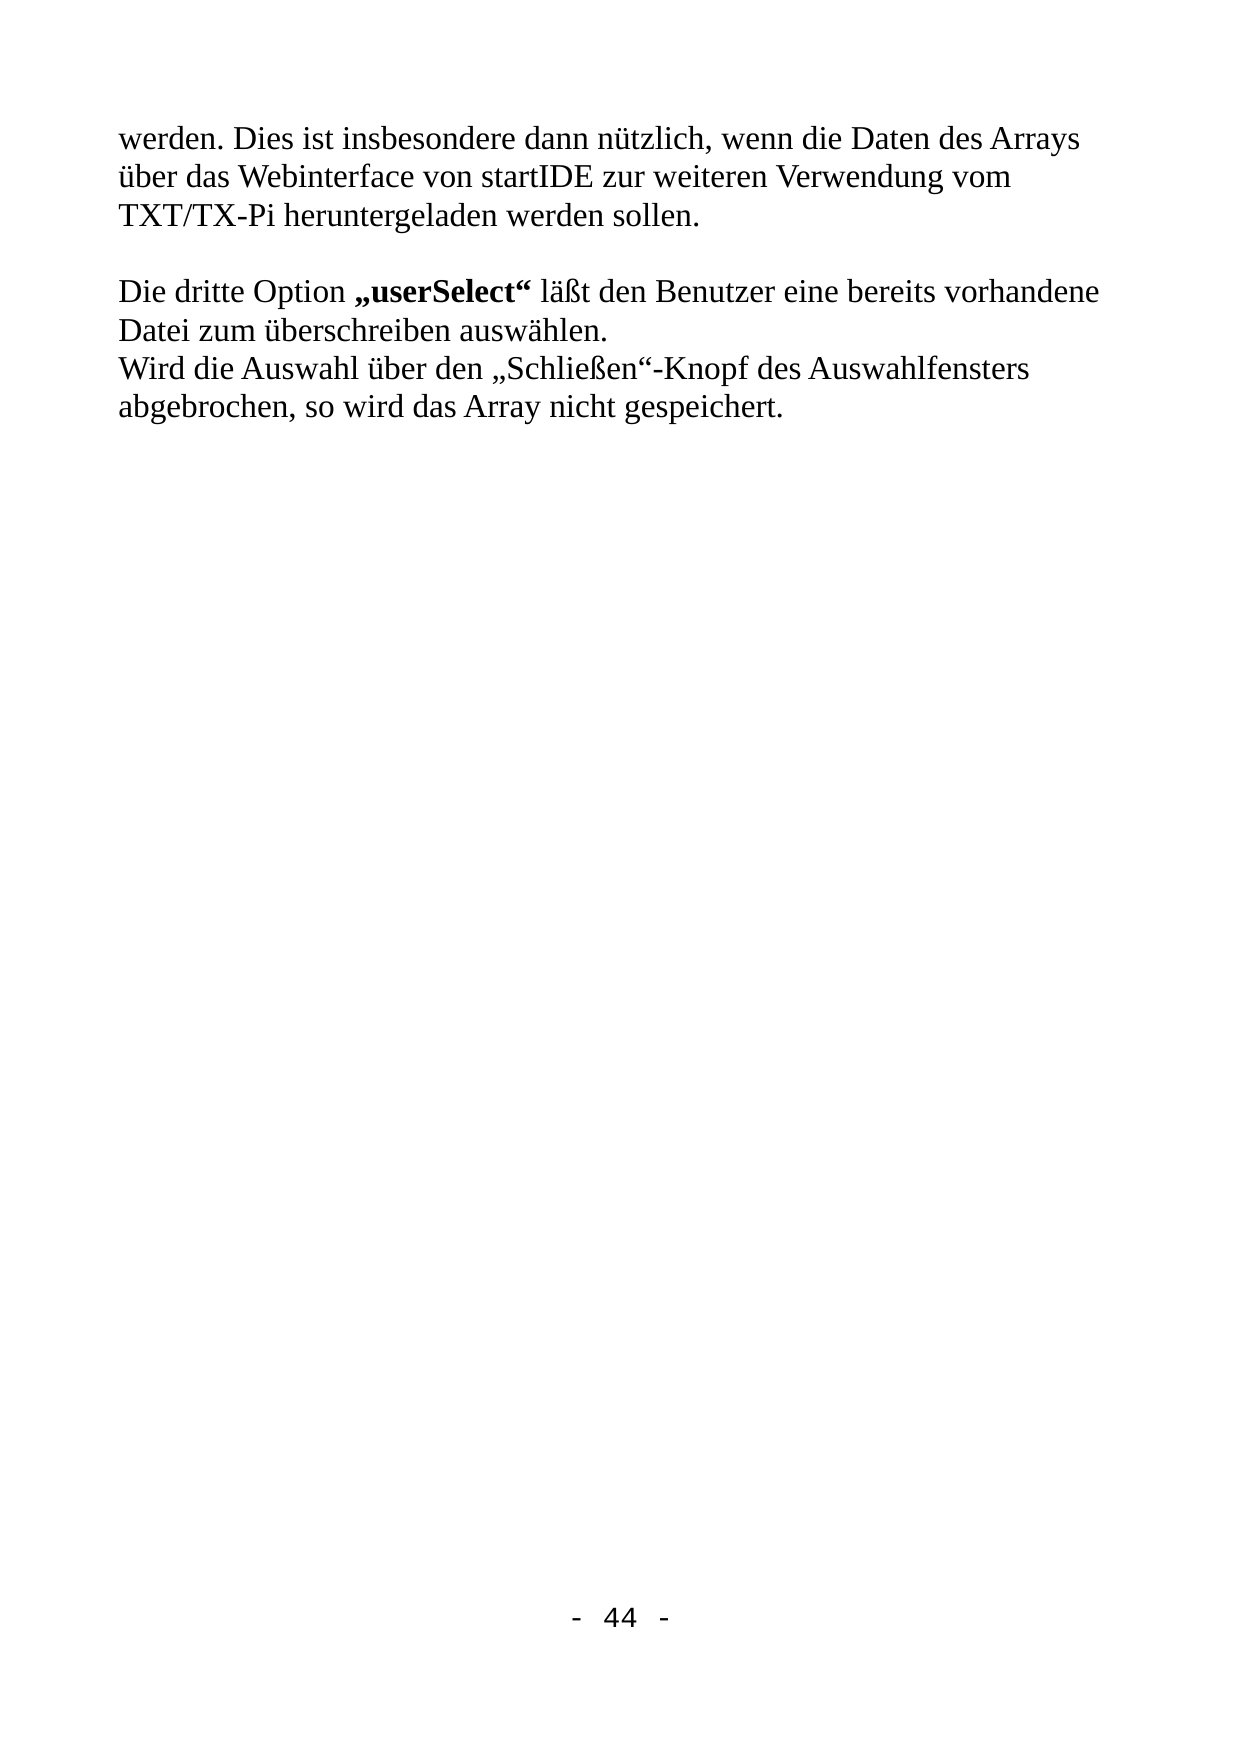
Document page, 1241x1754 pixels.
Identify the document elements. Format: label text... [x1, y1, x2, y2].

text Die dritte Option „userSelect“ läßt den Benutzer eine bereits vorhandene Datei zum überschreiben auswählen. [118, 271, 1122, 348]
text werden. Dies ist insbesondere dann nützlich, wenn die Daten des Arrays über das Webinterface von startIDE zur weiteren Verwendung vom TXT/TX-Pi heruntergeladen werden sollen. [118, 118, 1122, 233]
text Wird die Auswahl über den „Schließen“-Knopf des Auswahlfensters abgebrochen, so wird das Array nicht gespeichert. [118, 348, 1122, 425]
